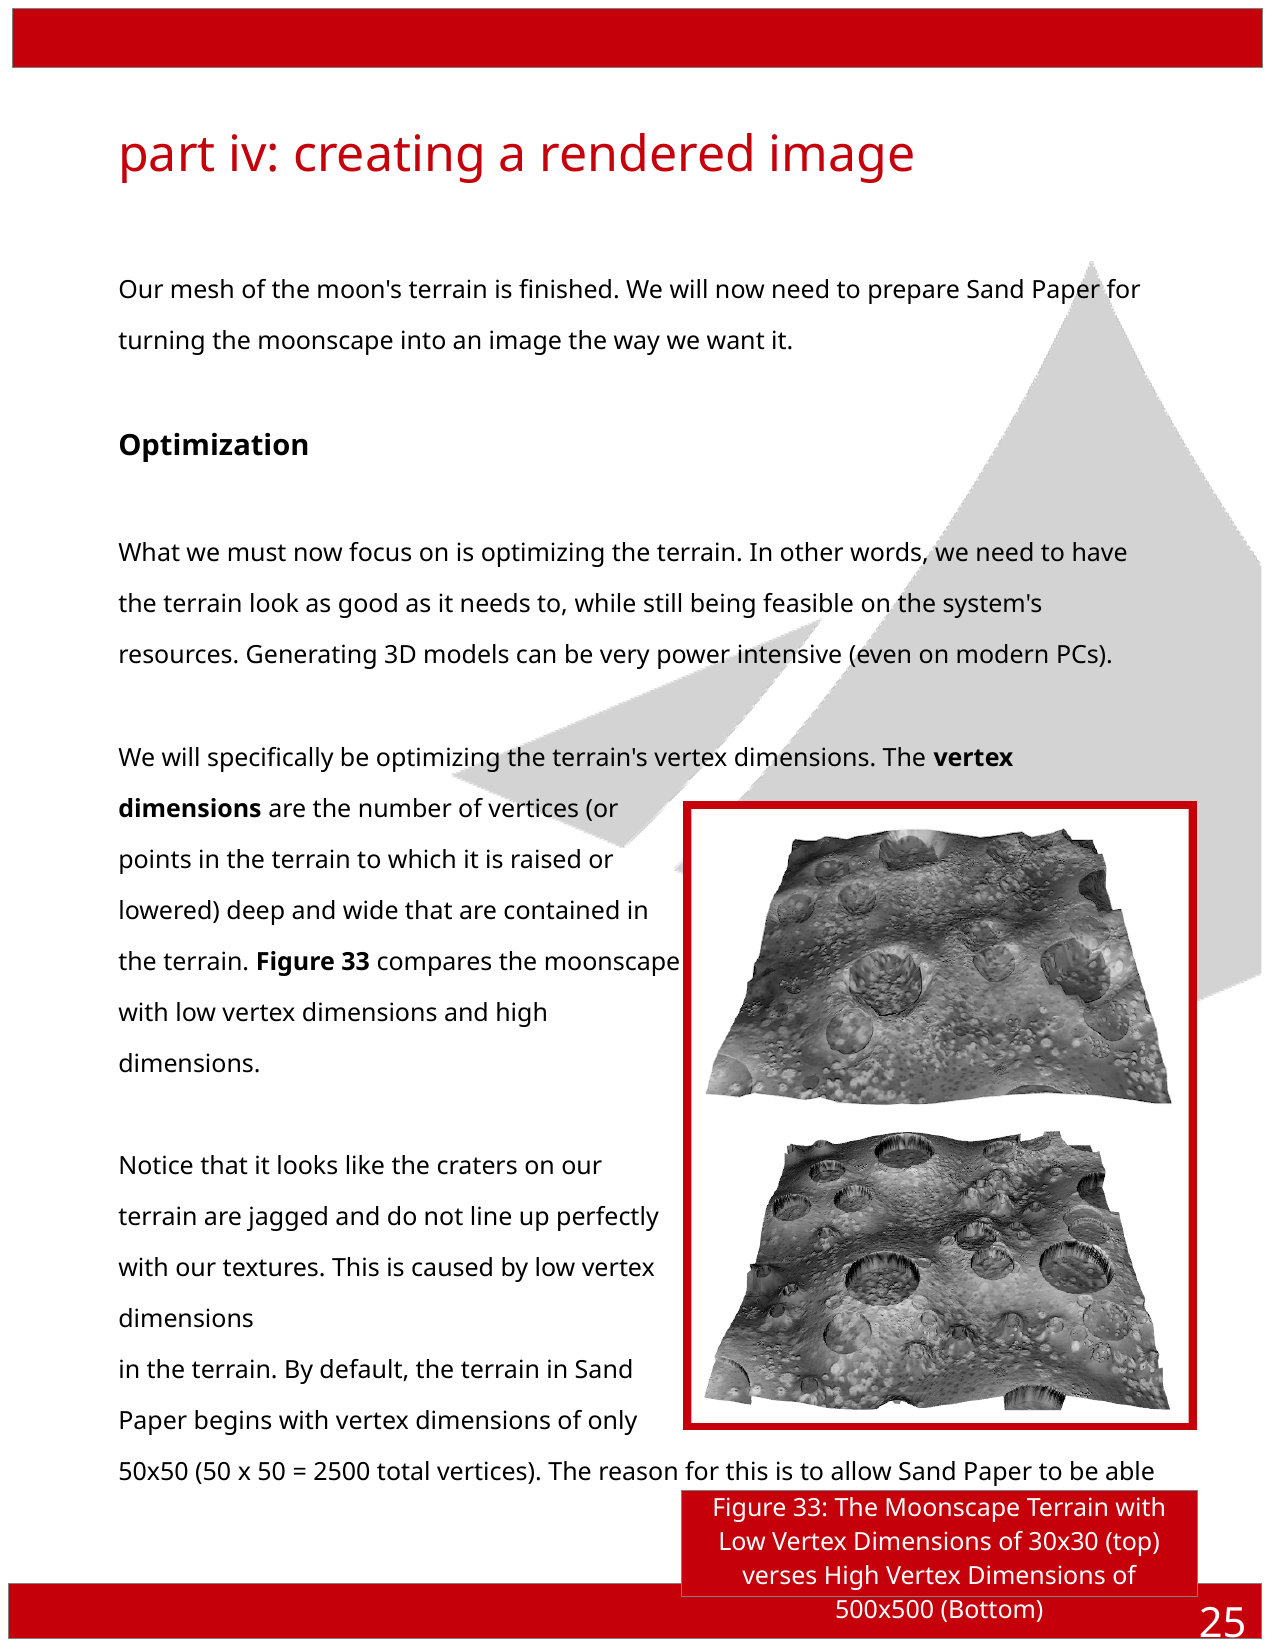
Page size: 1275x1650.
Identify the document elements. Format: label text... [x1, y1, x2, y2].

text part iv: creating a rendered image [118, 118, 1157, 186]
picture [691, 809, 1189, 1423]
text We will specifically be optimizing the terrain's vertex dimensions. The vertex dimensions are the number of vertices (or points in the terrain to which it is raised or lowered) deep and wide that are contained in the terrain. Figure 33 compares the moonscape with low vertex dimensions and high dimensions. [118, 739, 683, 1079]
text Our mesh of the moon's terrain is finished. We will now need to prepare Sand Paper for turning the moonscape into an image the way we want it. [118, 271, 428, 356]
text What we must now focus on is optimizing the terrain. In other words, we need to have the terrain look as good as it needs to, while still being feasible on the system's resources. Generating 3D models can be very power intensive (even on modern PCs). [118, 535, 428, 671]
text Notice that it looks like the craters on our terrain are jagged and do not line up perfectly with our textures. This is caused by low vertex dimensions [118, 1147, 683, 1335]
list now look similar to Figure 24. If it does not, feel free to undo and [428, 232, 1262, 1066]
text in the terrain. By default, the terrain in Sand Paper begins with vertex dimensions of only 50x50 (50 x 50 = 2500 total vertices). The reason for this is to allow Sand Paper to be able [118, 1352, 1157, 1488]
text Optimization [118, 424, 428, 464]
